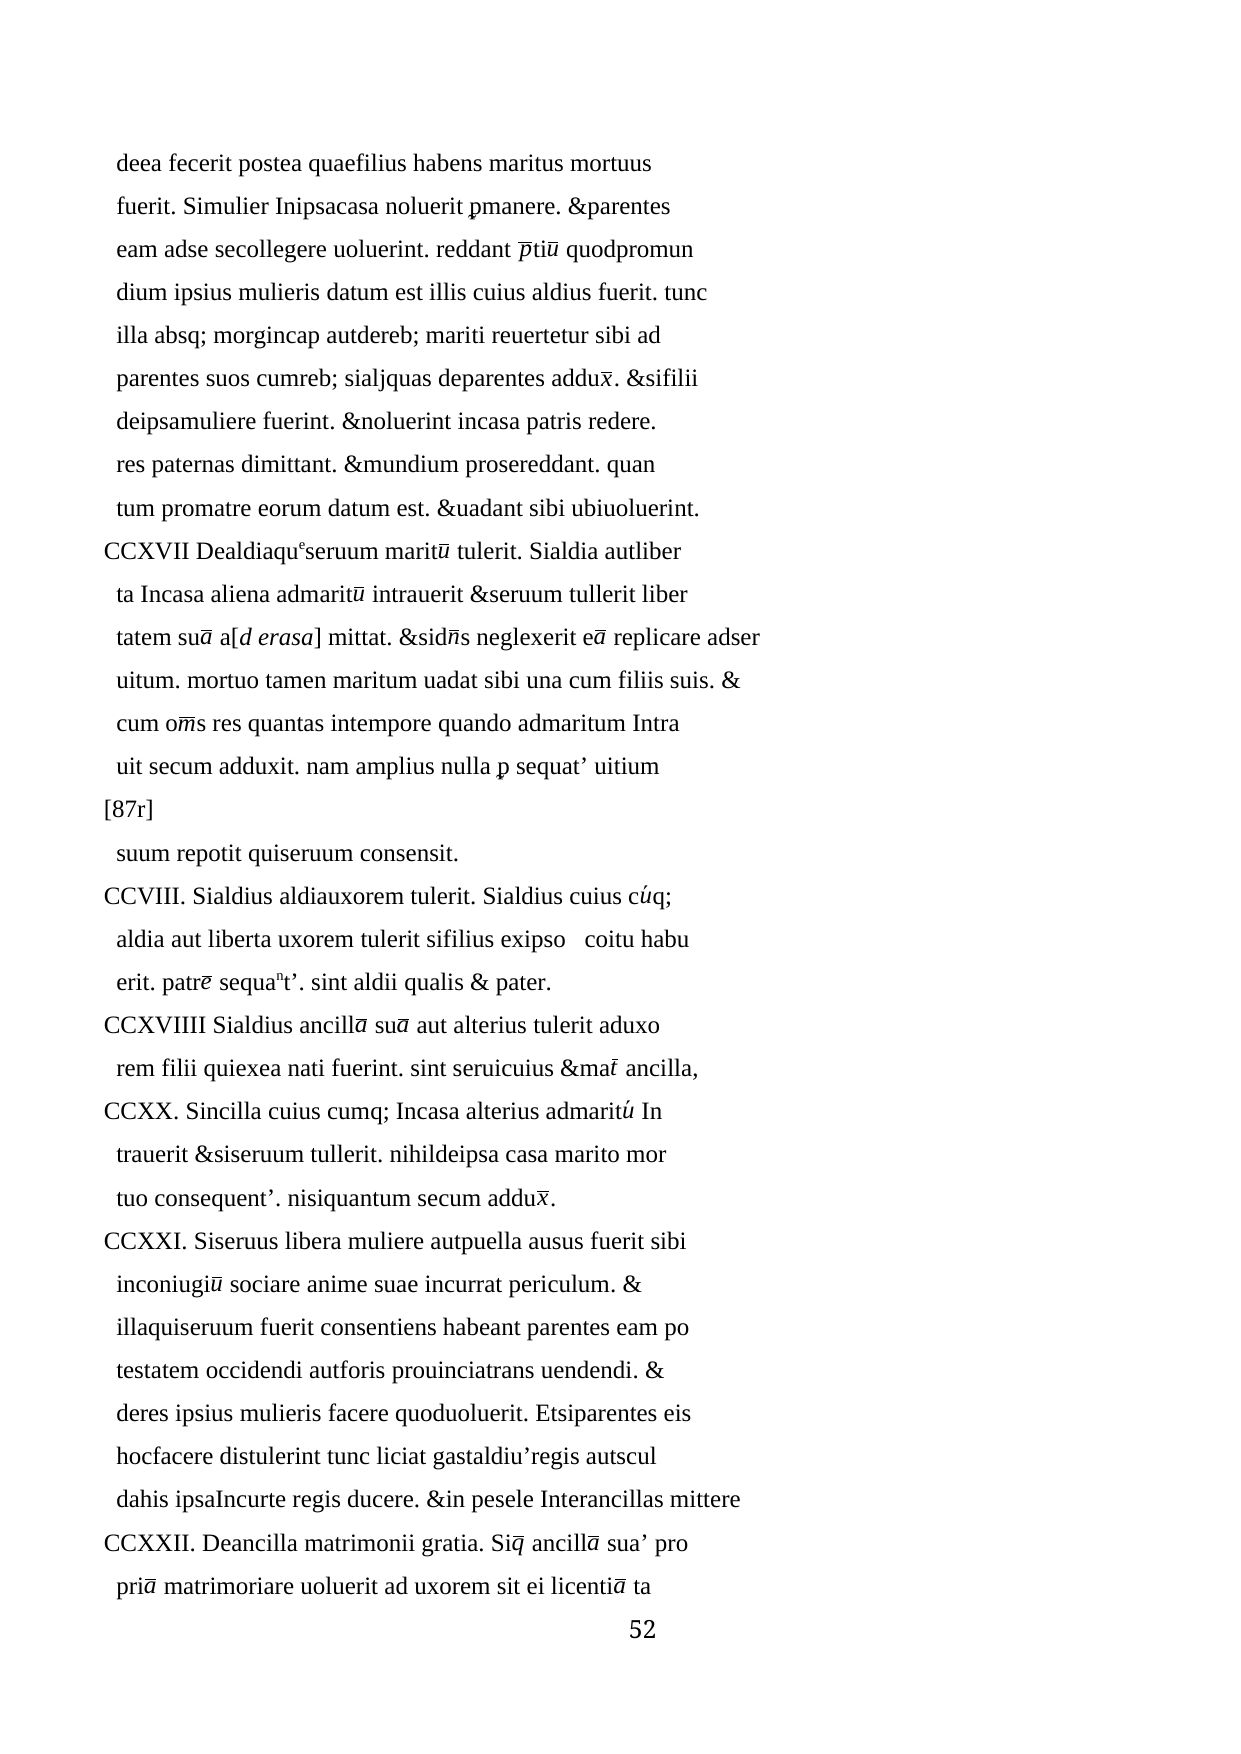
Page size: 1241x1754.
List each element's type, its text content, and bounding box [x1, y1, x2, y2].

text inconiugi sociare anime suae incurrat periculum. & [103, 1269, 1211, 1298]
text tum promatre eorum datum est. &uadant sibi ubiuoluerint. [103, 493, 1211, 521]
text illa absq; morgincap autdereb; mariti reuertetur sibi ad [103, 320, 1211, 349]
text uit secum adduxit. nam amplius nulla ᵱ sequat’ uitium [103, 751, 1211, 780]
text dium ipsius mulieris datum est illis cuius aldius fuerit. tunc [103, 277, 1211, 306]
text testatem occidendi autforis prouinciatrans uendendi. & [103, 1355, 1211, 1384]
text suum repotit quiseruum consensit. [103, 838, 1211, 866]
text aldia aut liberta uxorem tulerit sifilius exipso coitu habu [103, 924, 1211, 953]
text cum os res quantas intempore quando admaritum Intra [103, 708, 1211, 737]
text deres ipsius mulieris facere quoduoluerit. Etsiparentes eis [103, 1398, 1211, 1427]
text erit. patr sequant’. sint aldii qualis & pater. [103, 967, 1211, 996]
text res paternas dimittant. &mundium prosereddant. quan [103, 449, 1211, 478]
text parentes suos cumreb; sialjquas deparentes addu. &sifilii [103, 363, 1211, 392]
text uitum. mortuo tamen maritum uadat sibi una cum filiis suis. & [103, 665, 1211, 694]
text rem filii quiexea nati fuerint. sint seruicuius &ma ancilla, [103, 1053, 1211, 1082]
text CCXXI. Siseruus libera muliere autpuella ausus fuerit sibi [103, 1226, 1211, 1254]
text hocfacere distulerint tunc liciat gastaldiu’regis autscul [103, 1441, 1211, 1470]
text deipsamuliere fuerint. &noluerint incasa patris redere. [103, 406, 1211, 435]
text ta Incasa aliena admarit intrauerit &seruum tullerit liber [103, 579, 1211, 608]
text CCVIII. Sialdius aldiauxorem tulerit. Sialdius cuius cq; [103, 881, 1211, 909]
text tatem su a[d erasa] mittat. &sids neglexerit e replicare adser [103, 622, 1211, 651]
text CCXXII. Deancilla matrimonii gratia. Si ancill sua’ pro [103, 1528, 1211, 1556]
text fuerit. Simulier Inipsacasa noluerit ᵱmanere. &parentes [103, 191, 1211, 219]
text pri matrimoriare uoluerit ad uxorem sit ei licenti ta [103, 1571, 1211, 1599]
text dahis ipsaIncurte regis ducere. &in pesele Interancillas mittere [103, 1484, 1211, 1513]
text deea fecerit postea quaefilius habens maritus mortuus [103, 148, 1211, 176]
text CCXX. Sincilla cuius cumq; Incasa alterius admarit In [103, 1096, 1211, 1125]
text trauerit &siseruum tullerit. nihildeipsa casa marito mor [103, 1139, 1211, 1168]
text CCXVIIII Sialdius ancill su aut alterius tulerit aduxo [103, 1010, 1211, 1039]
text eam adse secollegere uoluerint. reddant ti quodpromun [103, 234, 1211, 263]
text tuo consequent’. nisiquantum secum addu. [103, 1183, 1211, 1211]
text illaquiseruum fuerit consentiens habeant parentes eam po [103, 1312, 1211, 1341]
text [87r] [103, 794, 1211, 823]
text CCXVII Dealdiaqueseruum marit tulerit. Sialdia autliber [103, 536, 1211, 564]
